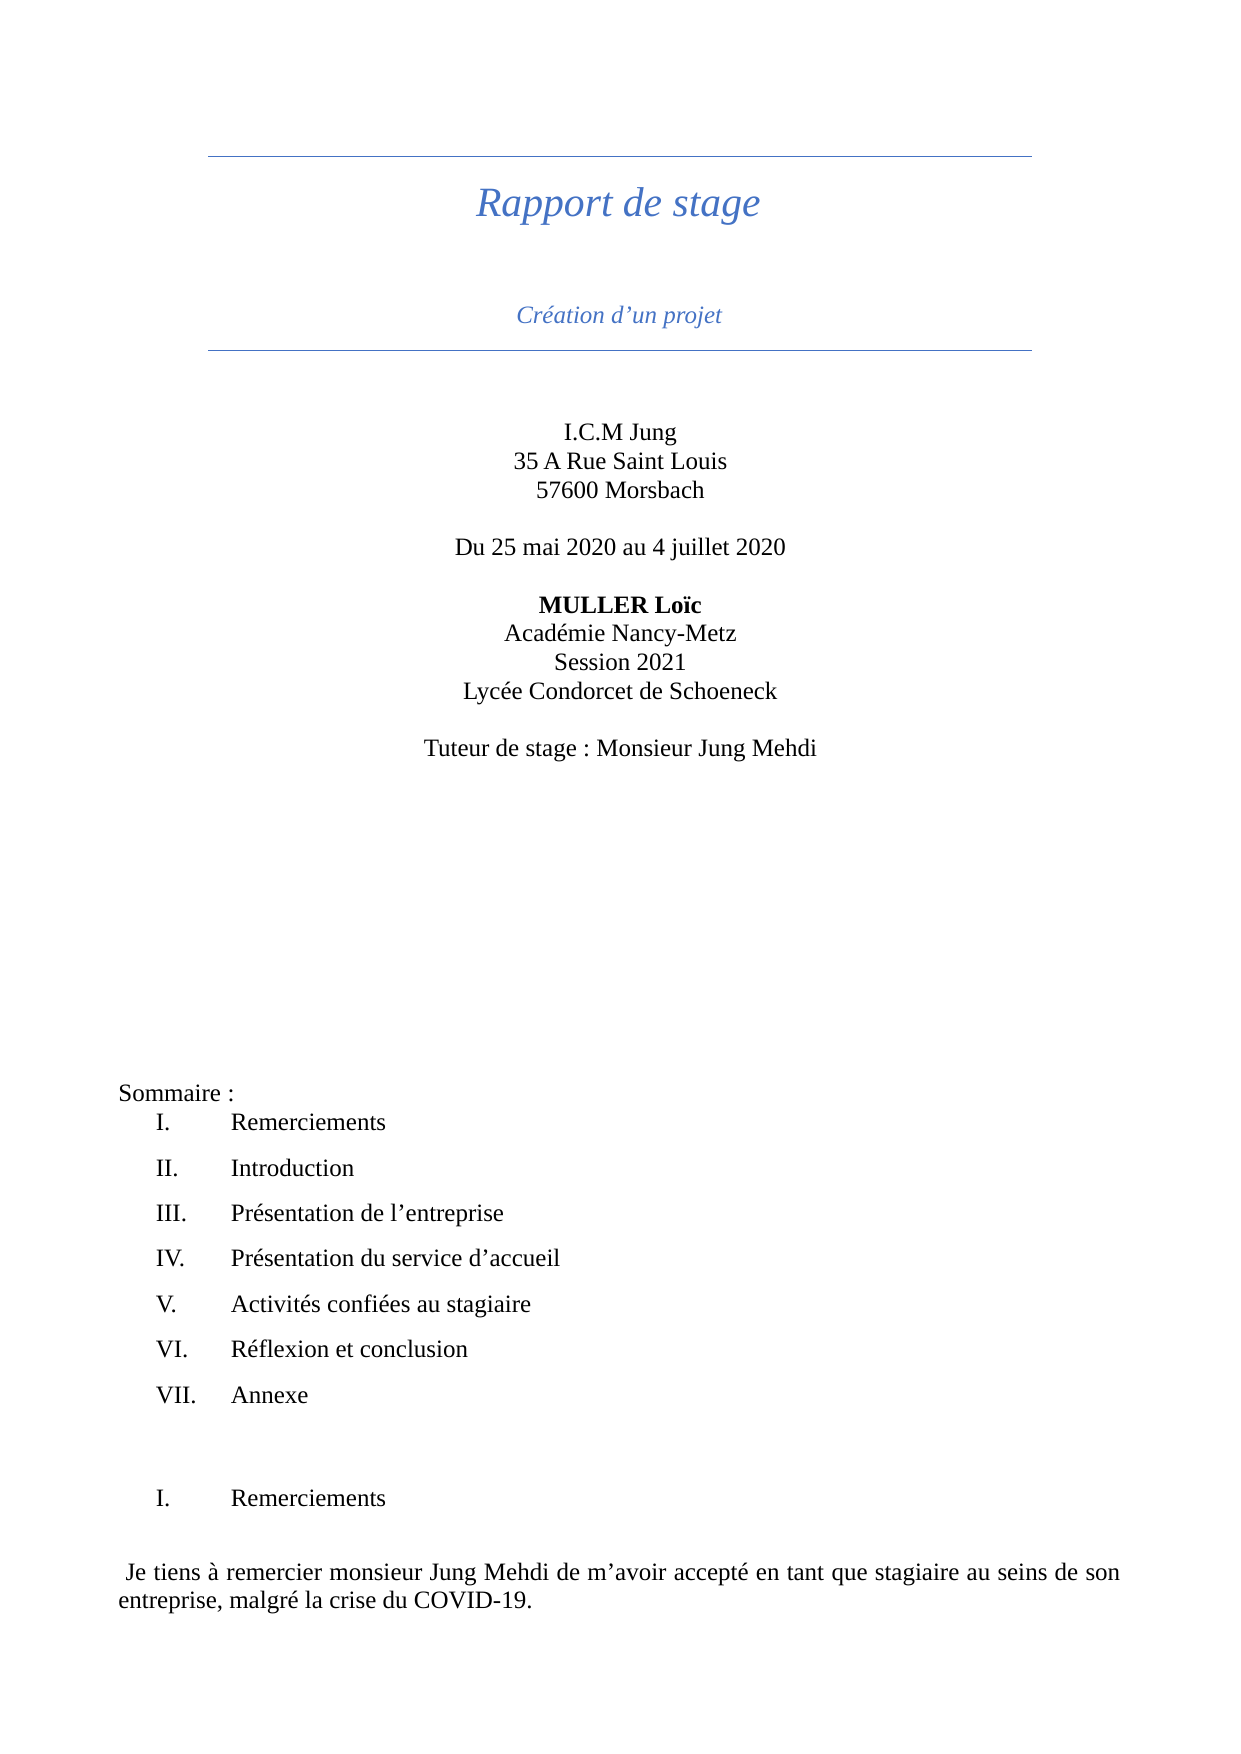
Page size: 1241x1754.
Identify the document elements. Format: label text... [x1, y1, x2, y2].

text 57600 Morsbach [118, 475, 1122, 503]
text Sommaire : [118, 1078, 1122, 1107]
text Du 25 mai 2020 au 4 juillet 2020 [118, 532, 1122, 561]
text Je tiens à remercier monsieur Jung Mehdi de m’avoir accepté en tant que stagiaire au seins de son entreprise, malgré la crise du COVID-19. [118, 1557, 1122, 1614]
text 35 A Rue Saint Louis [118, 446, 1122, 475]
list Remerciements [156, 1483, 1122, 1511]
text I.C.M Jung [118, 417, 1122, 446]
list Remerciements [156, 1107, 1122, 1136]
text Académie Nancy-Metz [118, 618, 1122, 647]
text Création d’un projet [208, 278, 1032, 350]
list Activités confiées au stagiaire [156, 1289, 1122, 1318]
list Réflexion et conclusion [156, 1334, 1122, 1363]
text MULLER Loïc [118, 590, 1122, 618]
text Tuteur de stage : Monsieur Jung Mehdi [118, 733, 1122, 762]
list Présentation du service d’accueil [156, 1243, 1122, 1272]
list Introduction [156, 1153, 1122, 1181]
list Annexe [156, 1380, 1122, 1408]
text Lycée Condorcet de Schoeneck [118, 676, 1122, 705]
text Session 2021 [118, 647, 1122, 676]
text Rapport de stage [208, 157, 1032, 225]
list Présentation de l’entreprise [156, 1198, 1122, 1227]
